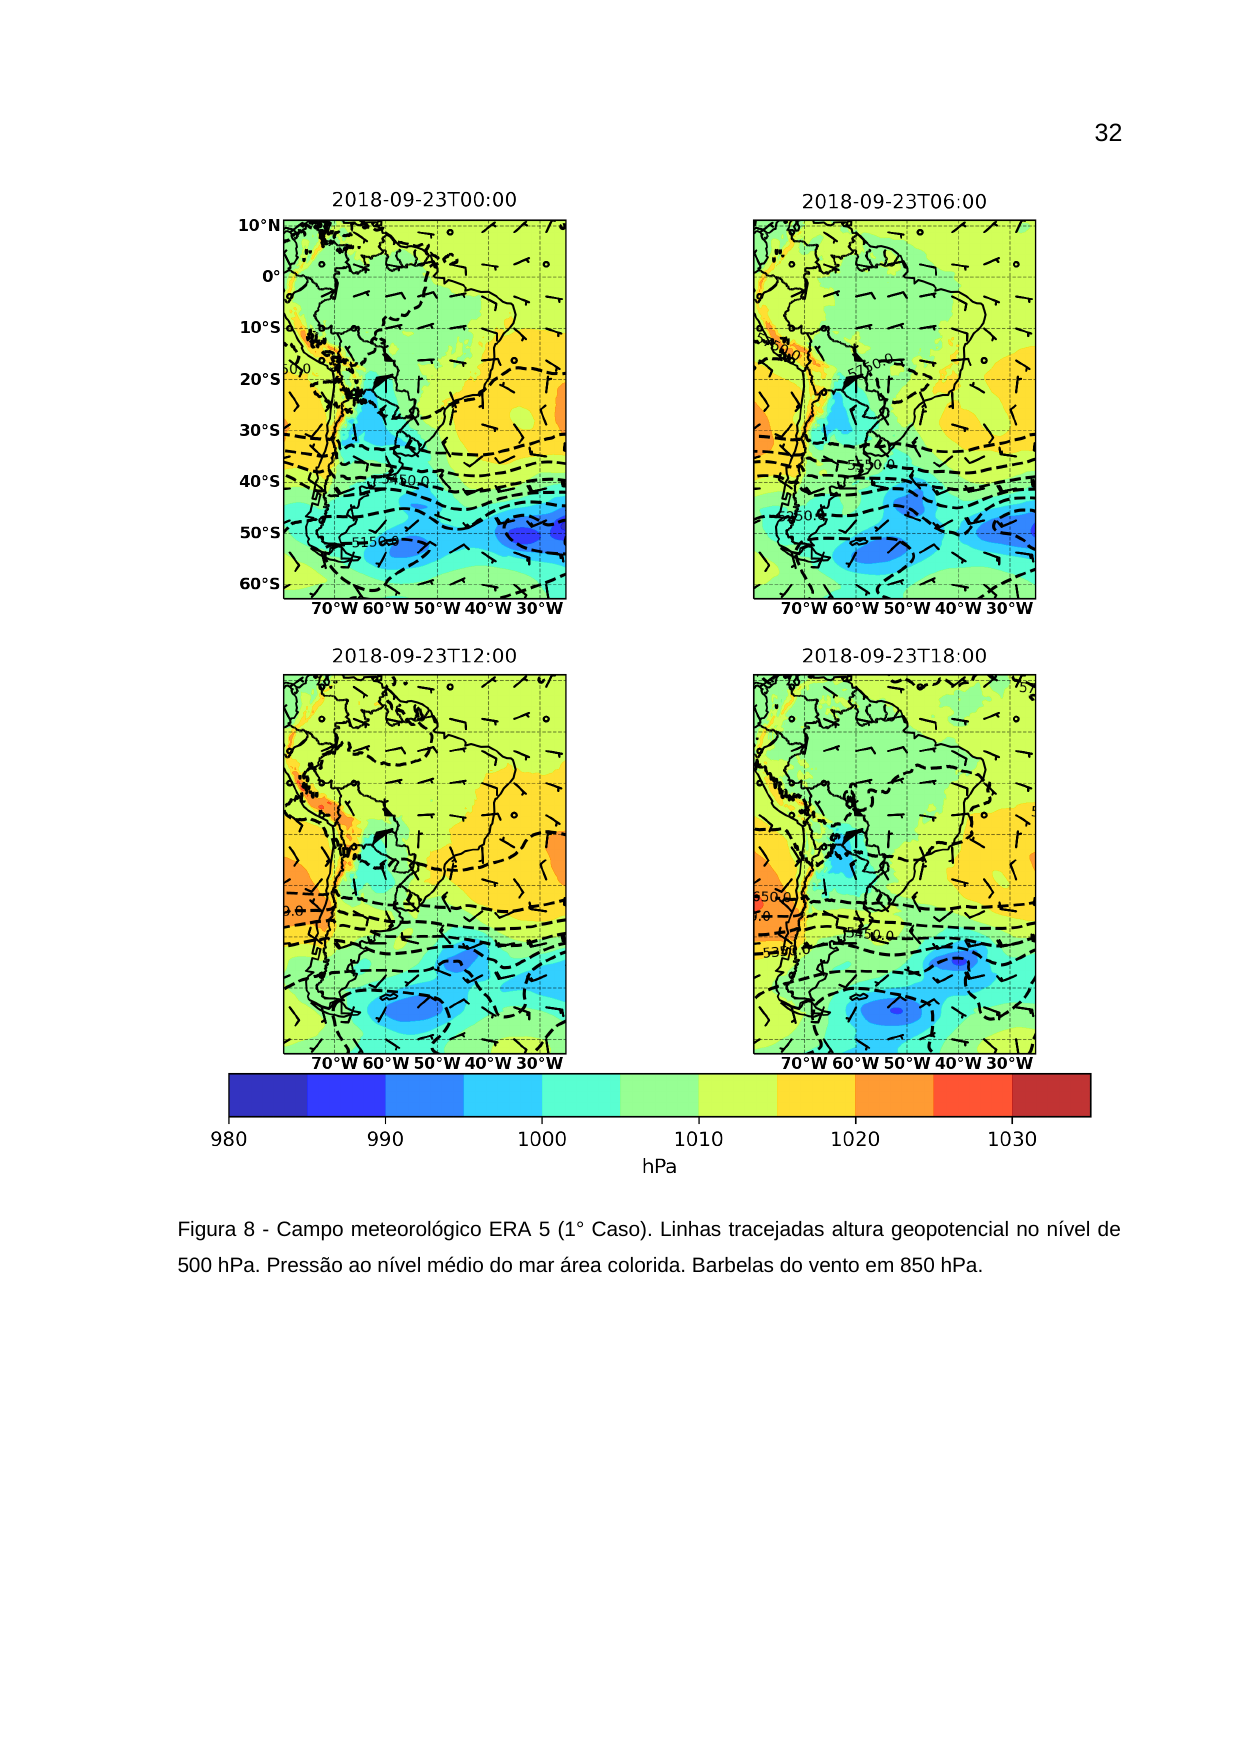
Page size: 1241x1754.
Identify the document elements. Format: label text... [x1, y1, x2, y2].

text Figura 8 - Campo meteorológico ERA 5 (1° Caso). Linhas tracejadas altura geopotencial no nível de 500 hPa. Pressão ao nível médio do mar área colorida. Barbelas do vento em 850 hPa. [177, 755, 1122, 1276]
picture [196, 177, 1104, 1191]
